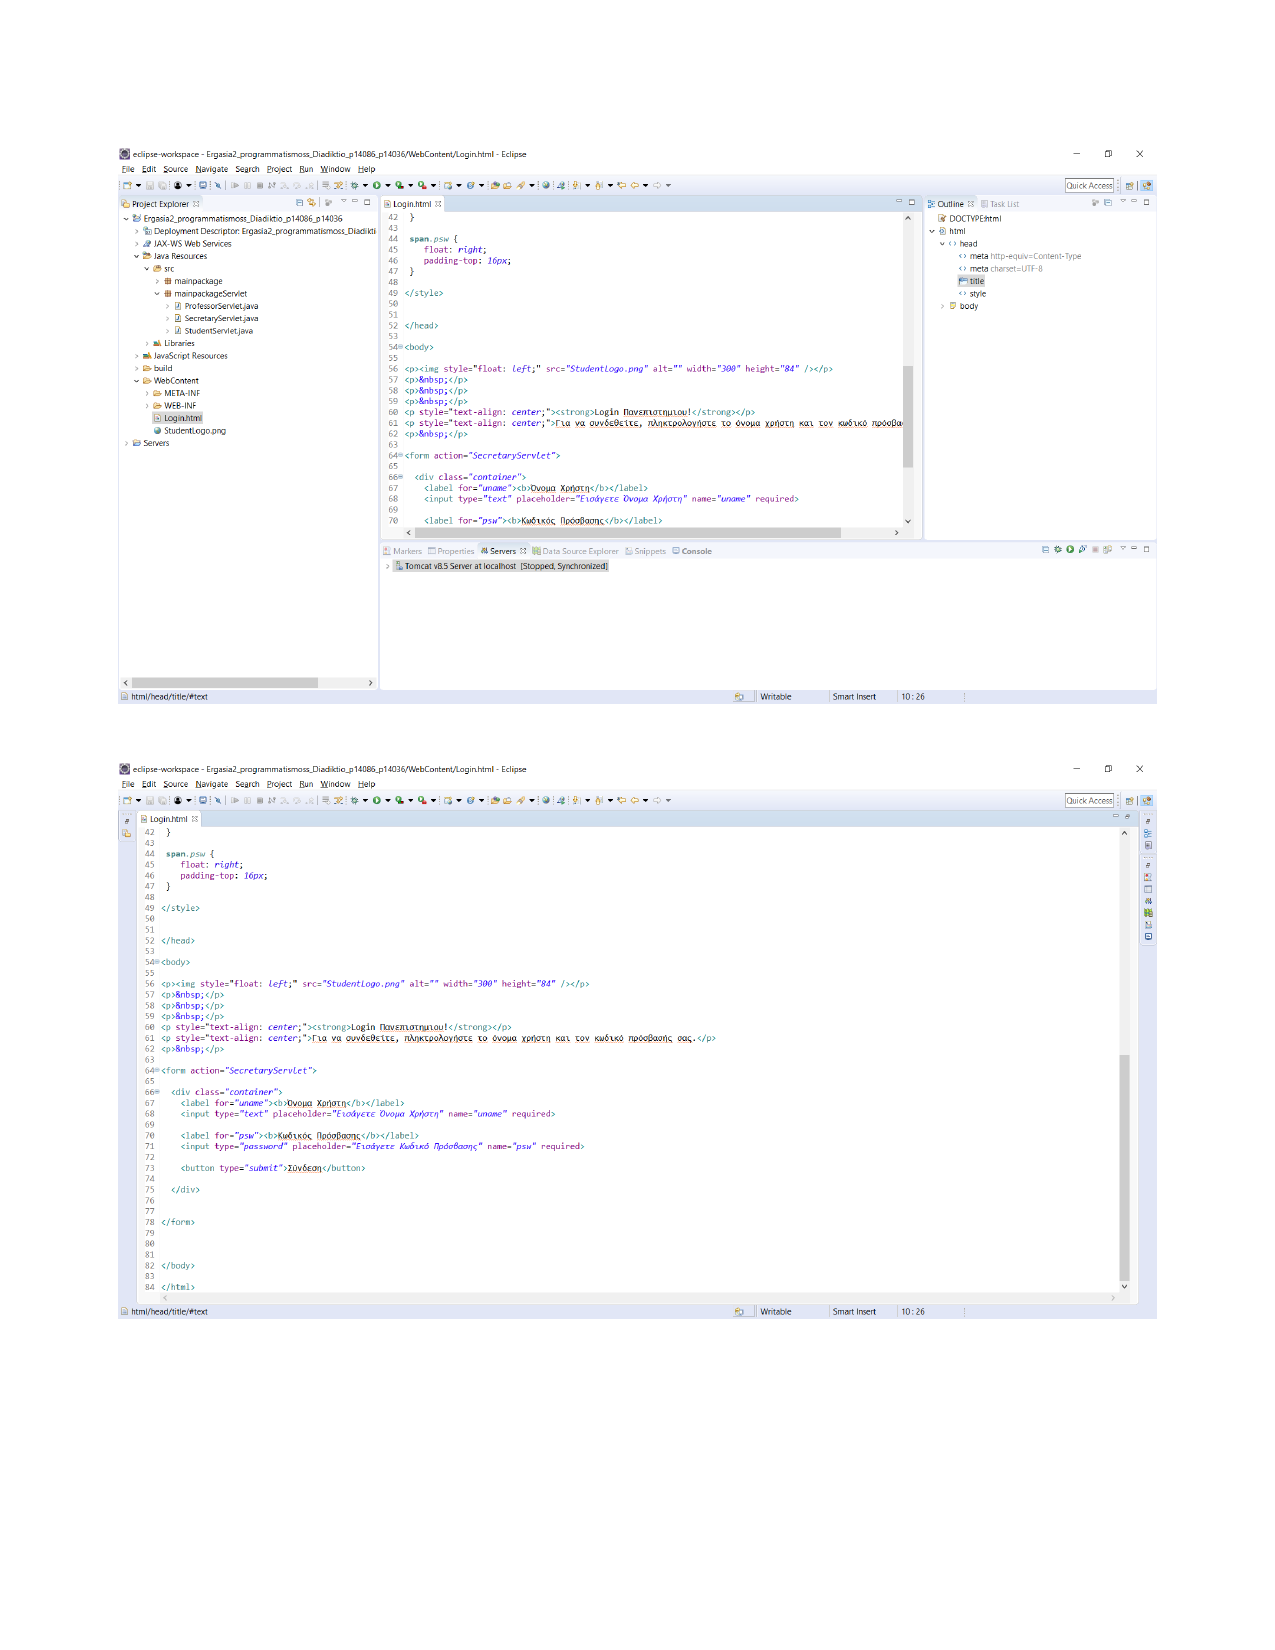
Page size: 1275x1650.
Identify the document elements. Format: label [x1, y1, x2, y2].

picture [118, 146, 1157, 704]
picture [118, 761, 1157, 1319]
